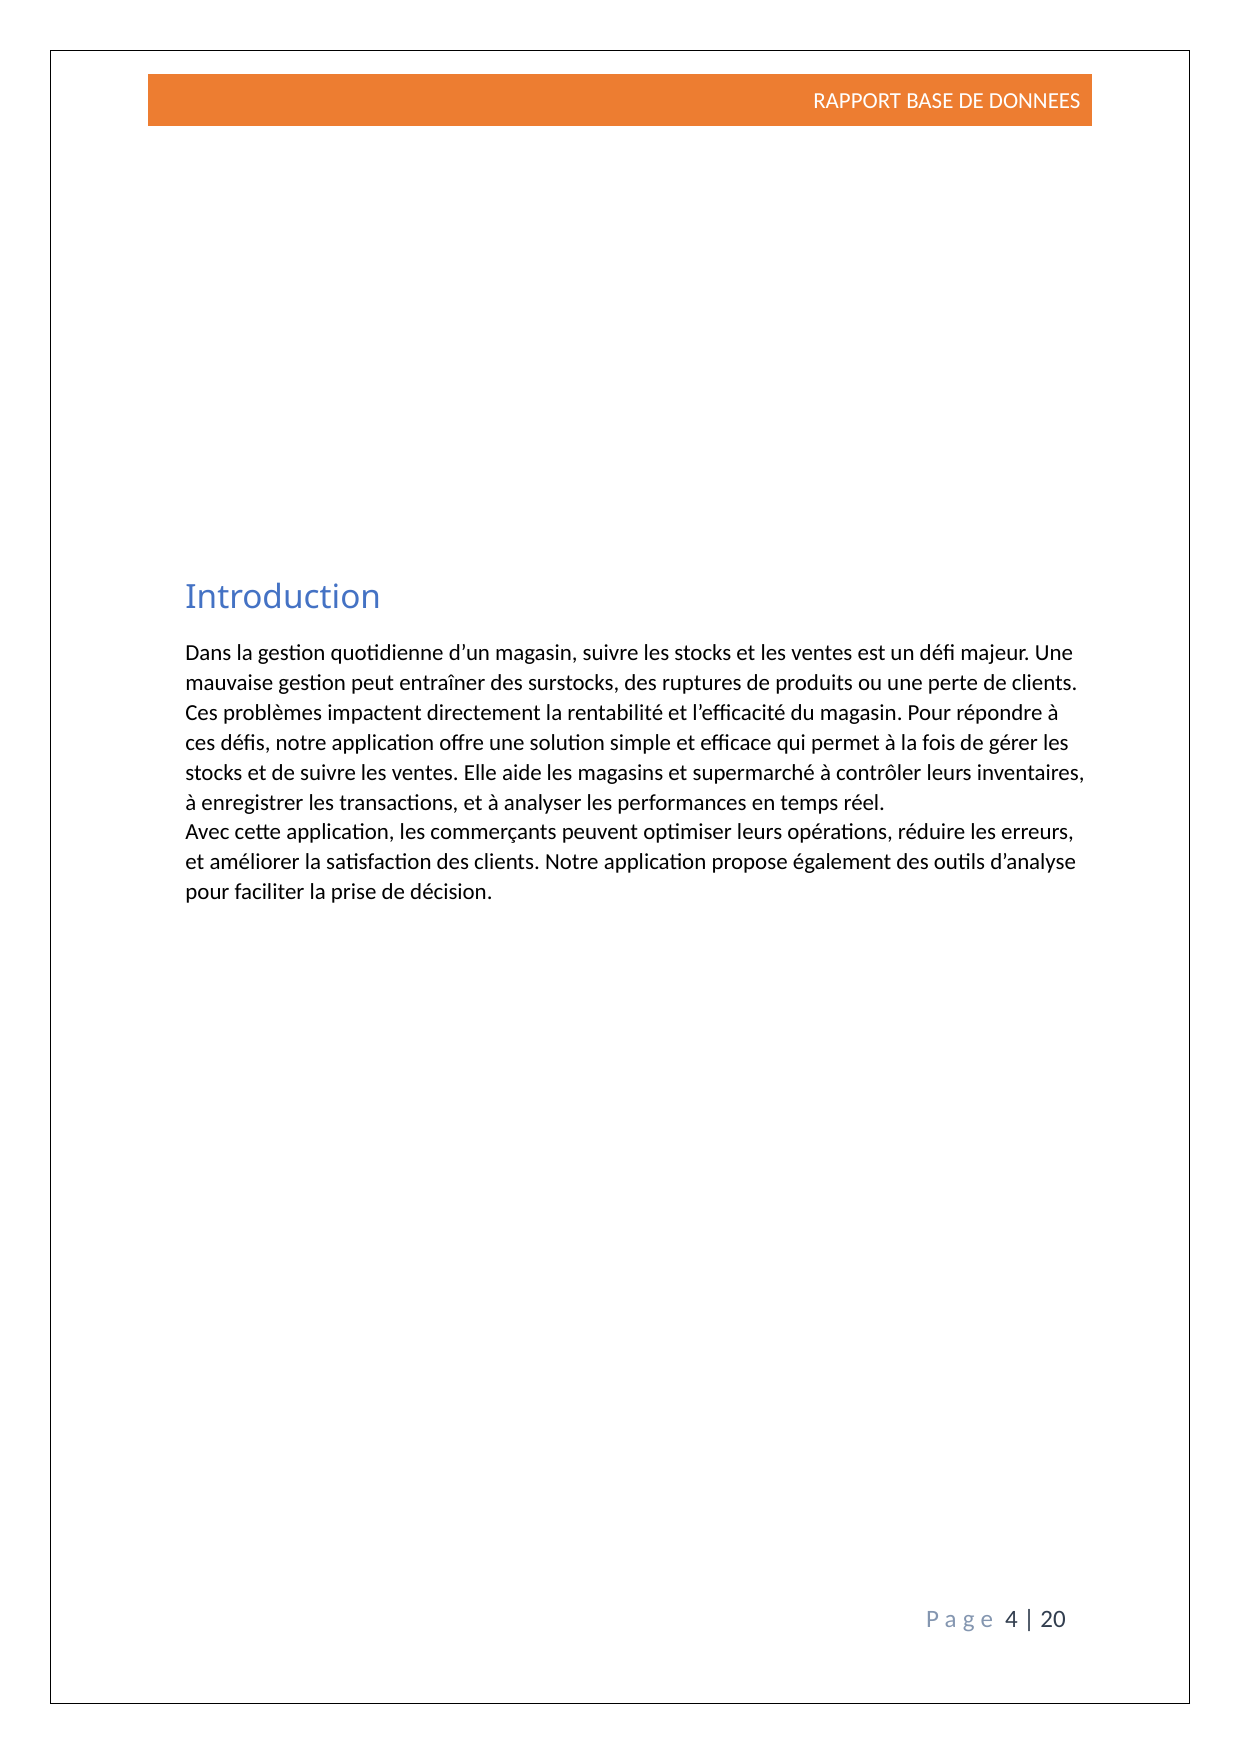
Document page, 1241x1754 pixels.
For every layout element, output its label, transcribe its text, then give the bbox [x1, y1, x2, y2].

text Introduction [185, 573, 1092, 618]
text Dans la gestion quotidienne d’un magasin, suivre les stocks et les ventes est un défi majeur. Une mauvaise gestion peut entraîner des surstocks, des ruptures de produits ou une perte de clients. Ces problèmes impactent directement la rentabilité et l’efficacité du magasin. Pour répondre à ces défis, notre application offre une solution simple et efficace qui permet à la fois de gérer les stocks et de suivre les ventes. Elle aide les magasins et supermarché à contrôler leurs inventaires, à enregistrer les transactions, et à analyser les performances en temps réel. Avec cette application, les commerçants peuvent optimiser leurs opérations, réduire les erreurs, et améliorer la satisfaction des clients. Notre application propose également des outils d’analyse pour faciliter la prise de décision. [185, 638, 1092, 905]
